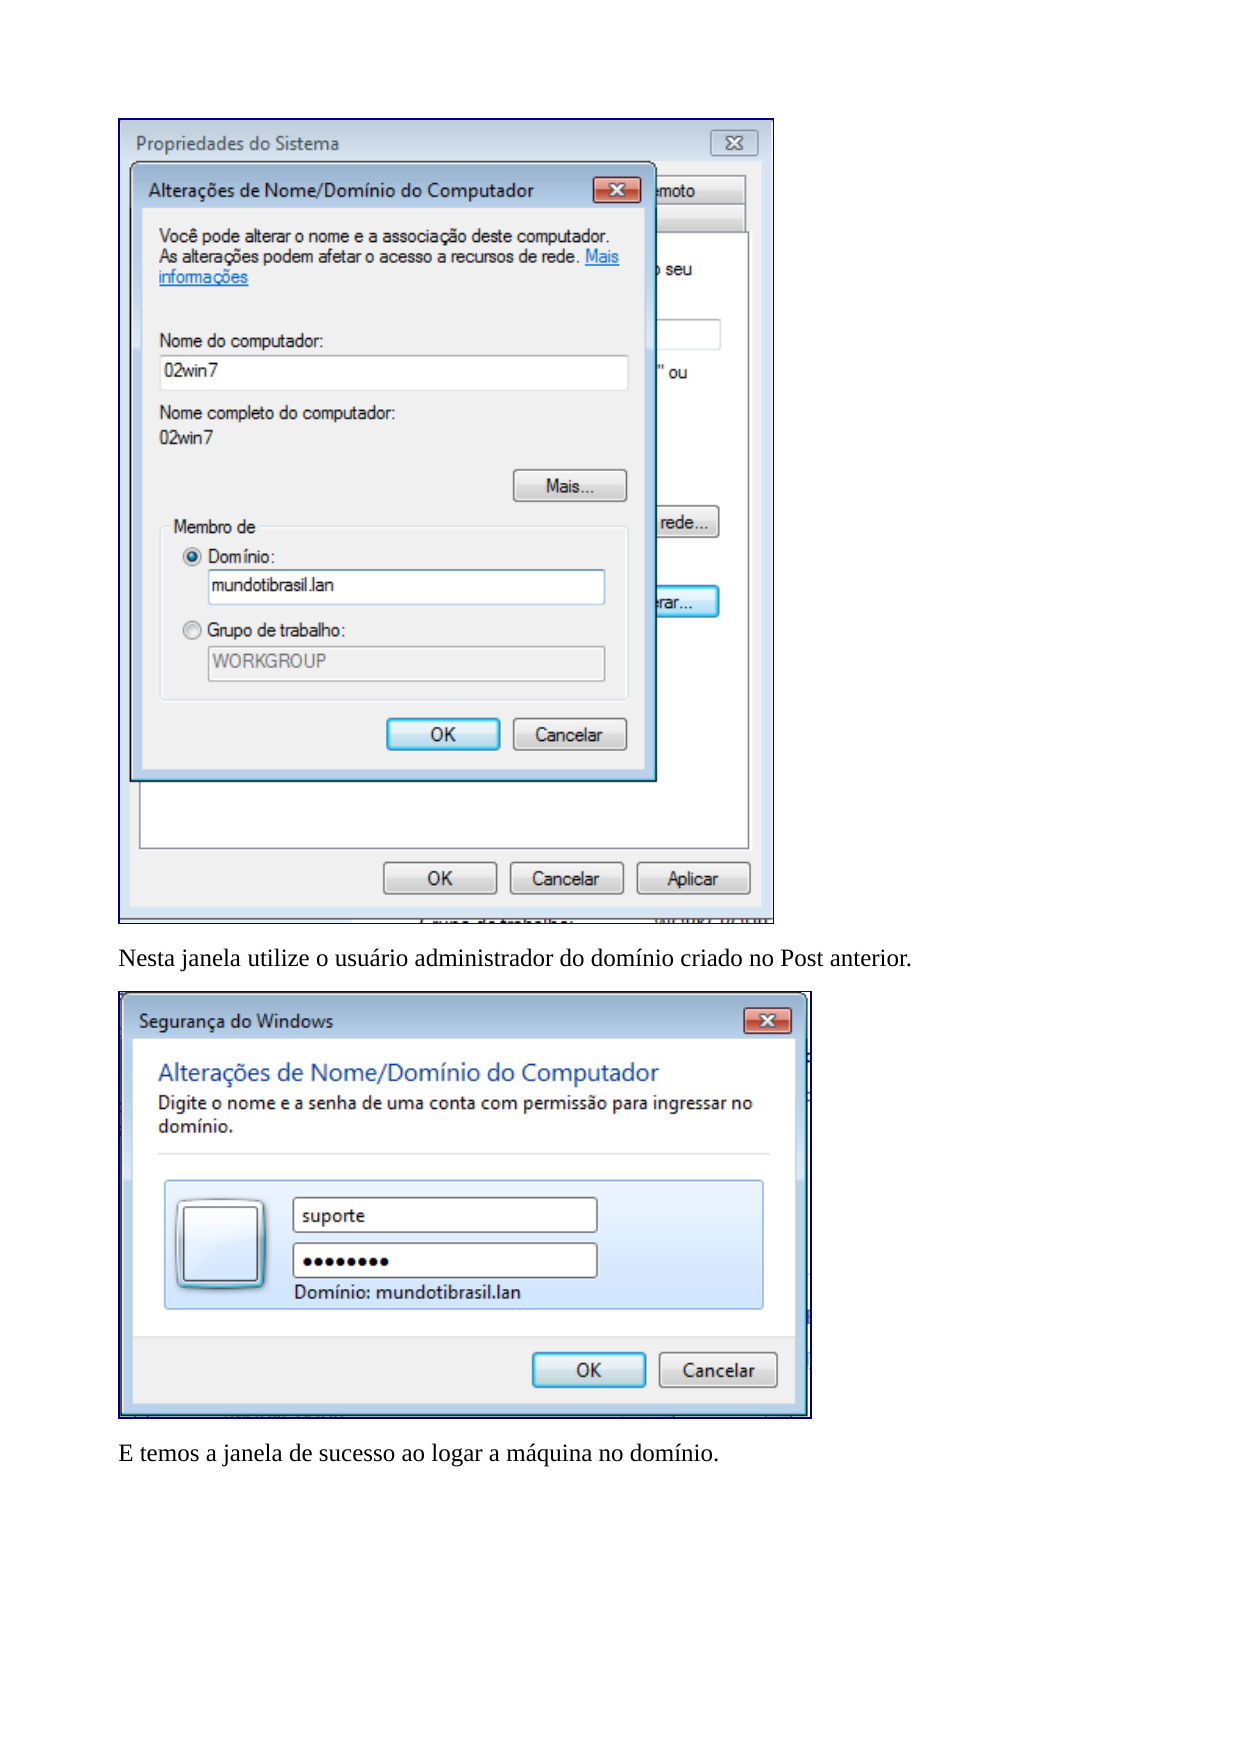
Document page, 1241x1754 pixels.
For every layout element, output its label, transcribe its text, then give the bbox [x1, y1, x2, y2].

picture [120, 992, 810, 1417]
picture [120, 120, 773, 923]
text Nesta janela utilize o usuário administrador do domínio criado no Post anterior. [118, 943, 1122, 972]
text E temos a janela de sucesso ao logar a máquina no domínio. [118, 1438, 1122, 1467]
